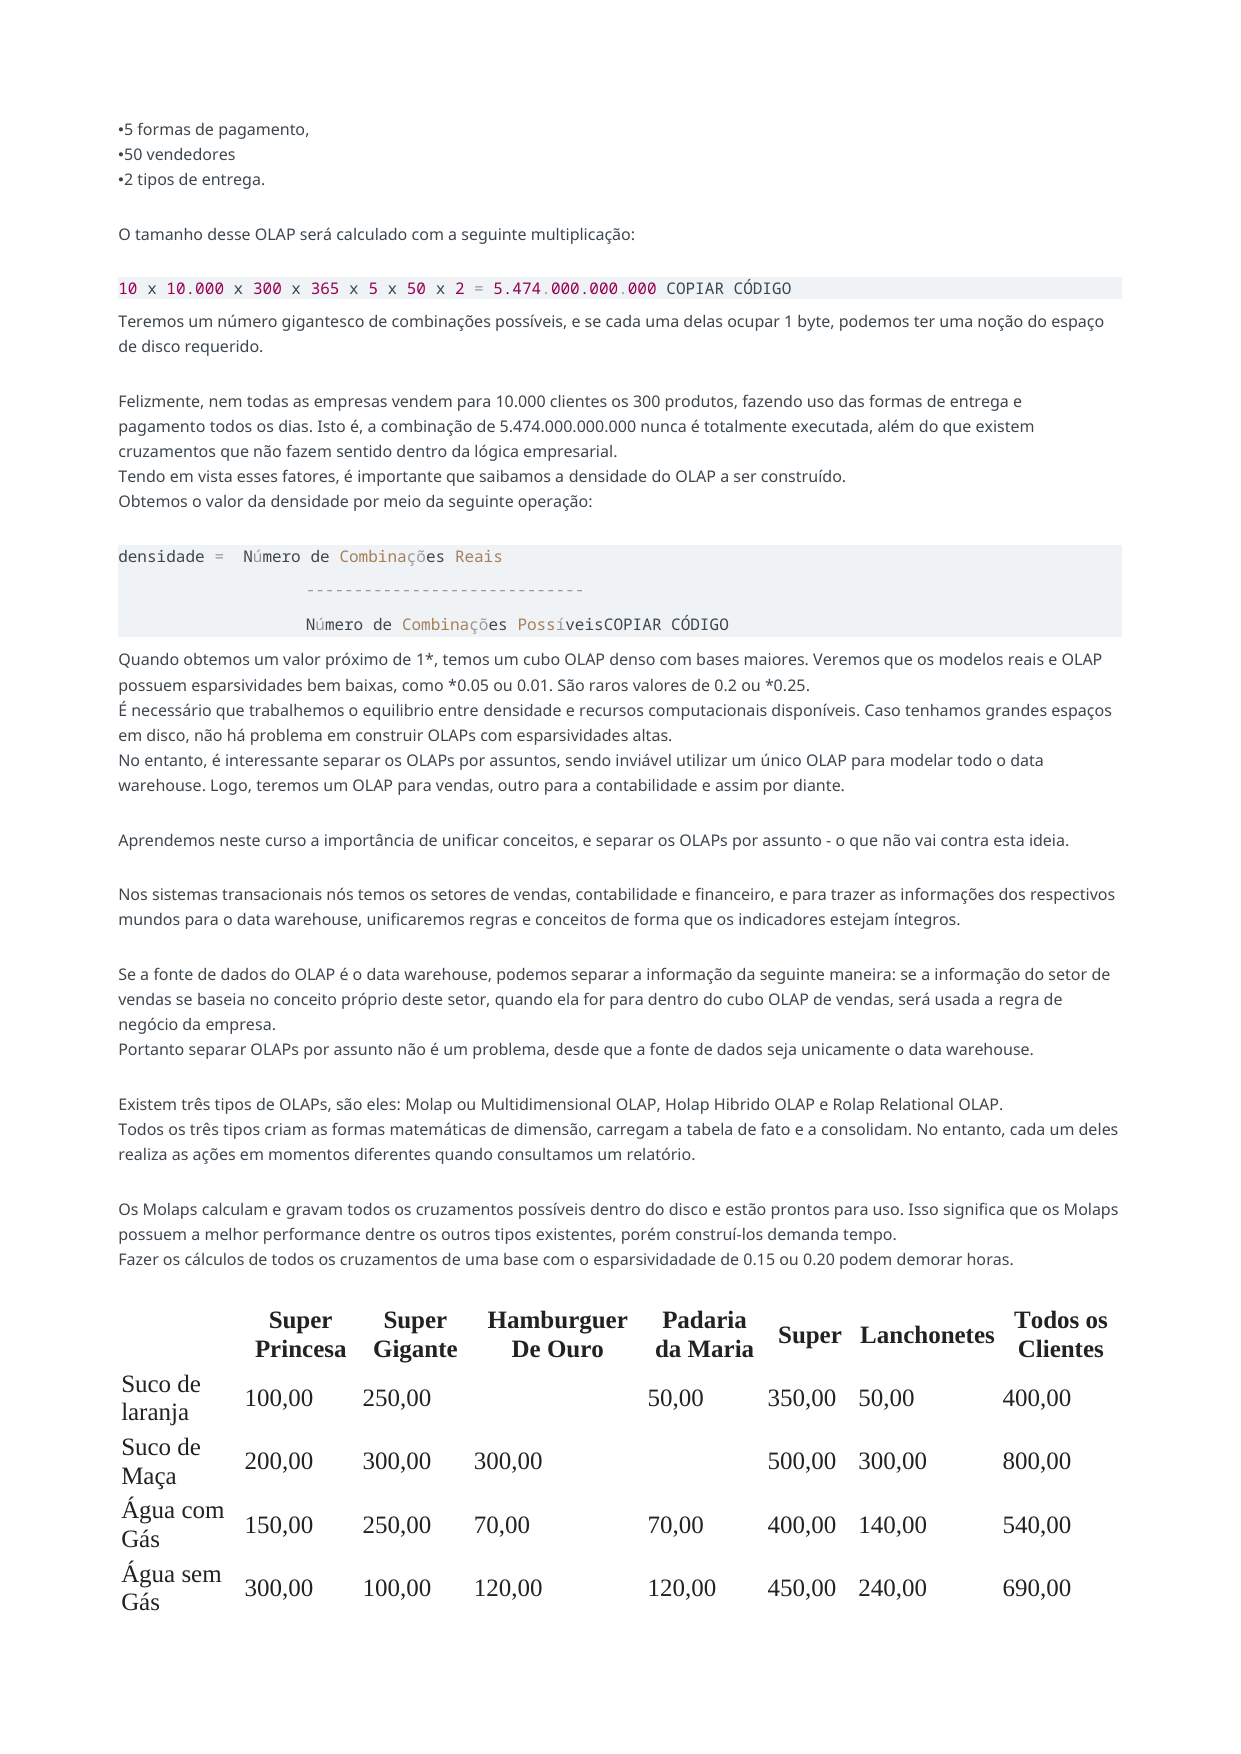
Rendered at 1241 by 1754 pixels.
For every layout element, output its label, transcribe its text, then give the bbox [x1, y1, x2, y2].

list 50 vendedores [118, 143, 1122, 165]
text 10 x 10.000 x 300 x 365 x 5 x 50 x 2 = 5.474.000.000.000 COPIAR CÓDIGO [118, 277, 1122, 299]
table_cell Suco de Maça [118, 1429, 241, 1492]
table_header Super Gigante [360, 1303, 471, 1366]
table_cell 690,00 [999, 1556, 1122, 1619]
text Todos os três tipos criam as formas matemáticas de dimensão, carregam a tabela de fato e a consolidam. No entanto, cada um deles realiza as ações em momentos diferentes quando consultamos um relatório. [118, 1118, 1122, 1165]
table_cell 250,00 [360, 1493, 471, 1556]
table_cell 200,00 [241, 1429, 359, 1492]
text Os Molaps calculam e gravam todos os cruzamentos possíveis dentro do disco e estão prontos para uso. Isso significa que os Molaps possuem a melhor performance dentre os outros tipos existentes, porém construí-los demanda tempo. [118, 1198, 1122, 1245]
table_cell Água sem Gás [118, 1556, 241, 1619]
text Quando obtemos um valor próximo de 1*, temos um cubo OLAP denso com bases maiores. Veremos que os modelos reais e OLAP possuem esparsividades bem baixas, como *0.05 ou 0.01. São raros valores de 0.2 ou *0.25. [118, 649, 1122, 696]
table_cell 450,00 [764, 1556, 855, 1619]
table_cell 50,00 [644, 1366, 764, 1429]
table_cell 140,00 [855, 1493, 999, 1556]
table_cell 300,00 [471, 1429, 644, 1492]
table_cell Suco de laranja [118, 1366, 241, 1429]
text ----------------------------- [118, 578, 1122, 601]
table_cell 100,00 [360, 1556, 471, 1619]
table_header Padaria da Maria [644, 1303, 764, 1366]
table_header Super Princesa [241, 1303, 359, 1366]
text Obtemos o valor da densidade por meio da seguinte operação: [118, 490, 1122, 512]
text Fazer os cálculos de todos os cruzamentos de uma base com o esparsividadade de 0.15 ou 0.20 podem demorar horas. [118, 1248, 1122, 1270]
table_cell 240,00 [855, 1556, 999, 1619]
table_cell 70,00 [644, 1493, 764, 1556]
text Se a fonte de dados do OLAP é o data warehouse, podemos separar a informação da seguinte maneira: se a informação do setor de vendas se baseia no conceito próprio deste setor, quando ela for para dentro do cubo OLAP de vendas, será usada a regra de negócio da empresa. [118, 963, 1122, 1035]
text densidade = Número de Combinações Reais [118, 545, 1122, 567]
text Número de Combinações PossíveisCOPIAR CÓDIGO [118, 613, 1122, 637]
text Aprendemos neste curso a importância de unificar conceitos, e separar os OLAPs por assunto - o que não vai contra esta ideia. [118, 829, 1122, 851]
table_cell 50,00 [855, 1366, 999, 1429]
list 5 formas de pagamento, [118, 118, 1122, 140]
table_cell 150,00 [241, 1493, 359, 1556]
table_cell 400,00 [999, 1366, 1122, 1429]
table_cell 250,00 [360, 1366, 471, 1429]
table_cell 500,00 [764, 1429, 855, 1492]
table_cell 120,00 [471, 1556, 644, 1619]
table_header Lanchonetes [855, 1303, 999, 1366]
table_cell [644, 1429, 764, 1492]
text É necessário que trabalhemos o equilibrio entre densidade e recursos computacionais disponíveis. Caso tenhamos grandes espaços em disco, não há problema em construir OLAPs com esparsividades altas. [118, 699, 1122, 746]
table_cell 100,00 [241, 1366, 359, 1429]
table_header Hamburguer De Ouro [471, 1303, 644, 1366]
text Nos sistemas transacionais nós temos os setores de vendas, contabilidade e financeiro, e para trazer as informações dos respectivos mundos para o data warehouse, unificaremos regras e conceitos de forma que os indicadores estejam íntegros. [118, 883, 1122, 930]
table_header Todos os Clientes [999, 1303, 1122, 1366]
table_header [118, 1303, 241, 1366]
text Existem três tipos de OLAPs, são eles: Molap ou Multidimensional OLAP, Holap Hibrido OLAP e Rolap Relational OLAP. [118, 1093, 1122, 1115]
table_cell 400,00 [764, 1493, 855, 1556]
table_cell 300,00 [360, 1429, 471, 1492]
text Tendo em vista esses fatores, é importante que saibamos a densidade do OLAP a ser construído. [118, 465, 1122, 487]
text Teremos um número gigantesco de combinações possíveis, e se cada uma delas ocupar 1 byte, podemos ter uma noção do espaço de disco requerido. [118, 310, 1122, 357]
table_cell [471, 1366, 644, 1429]
table_header Super [764, 1303, 855, 1366]
table_cell 350,00 [764, 1366, 855, 1429]
table_cell 540,00 [999, 1493, 1122, 1556]
text Felizmente, nem todas as empresas vendem para 10.000 clientes os 300 produtos, fazendo uso das formas de entrega e pagamento todos os dias. Isto é, a combinação de 5.474.000.000.000 nunca é totalmente executada, além do que existem cruzamentos que não fazem sentido dentro da lógica empresarial. [118, 390, 1122, 462]
table_cell 70,00 [471, 1493, 644, 1556]
table_cell 120,00 [644, 1556, 764, 1619]
table_cell 300,00 [241, 1556, 359, 1619]
text No entanto, é interessante separar os OLAPs por assuntos, sendo inviável utilizar um único OLAP para modelar todo o data warehouse. Logo, teremos um OLAP para vendas, outro para a contabilidade e assim por diante. [118, 749, 1122, 796]
table_cell 300,00 [855, 1429, 999, 1492]
table_cell Água com Gás [118, 1493, 241, 1556]
text O tamanho desse OLAP será calculado com a seguinte multiplicação: [118, 223, 1122, 245]
text Portanto separar OLAPs por assunto não é um problema, desde que a fonte de dados seja unicamente o data warehouse. [118, 1038, 1122, 1060]
list 2 tipos de entrega. [118, 168, 1122, 190]
table_cell 800,00 [999, 1429, 1122, 1492]
